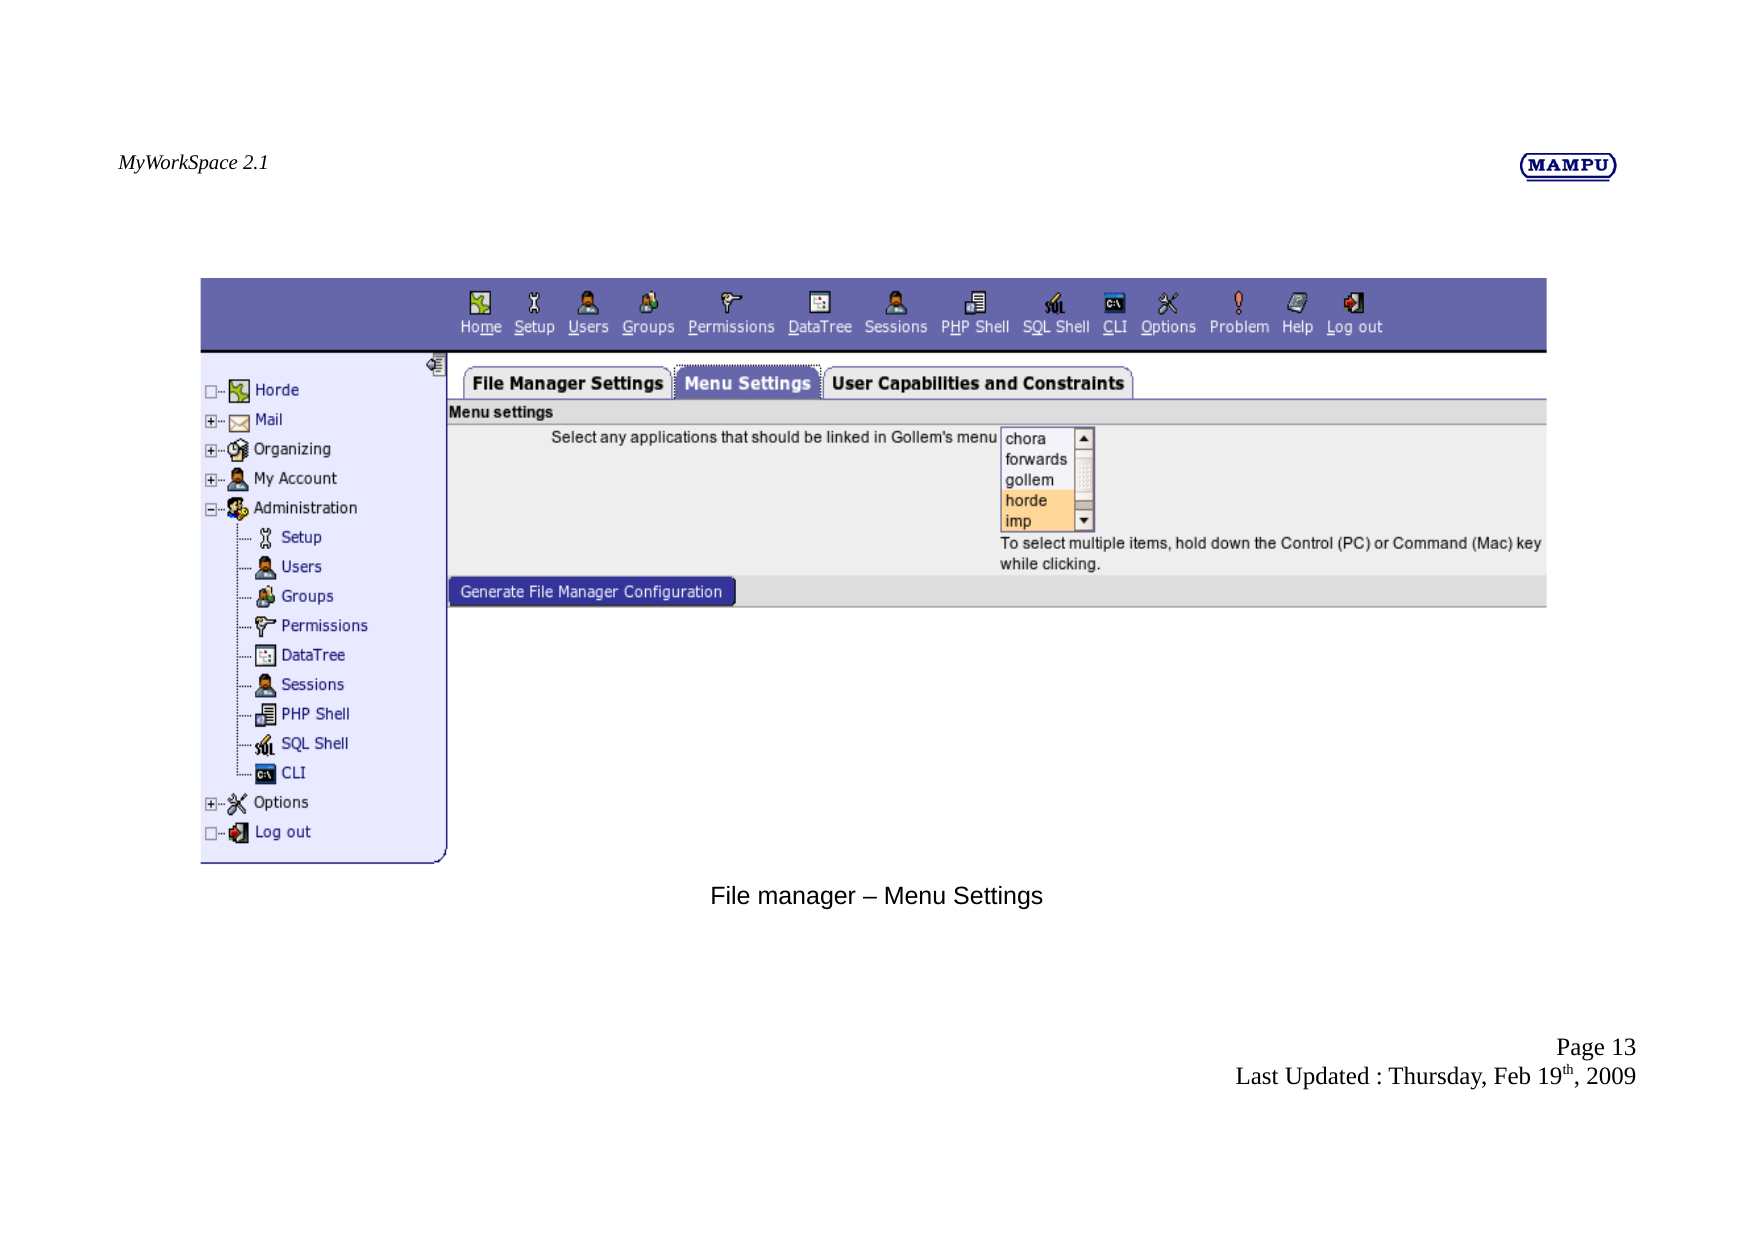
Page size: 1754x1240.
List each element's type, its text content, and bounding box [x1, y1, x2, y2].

text File manager – Menu Settings [118, 264, 1636, 910]
picture [1517, 150, 1622, 183]
picture [200, 278, 1547, 867]
